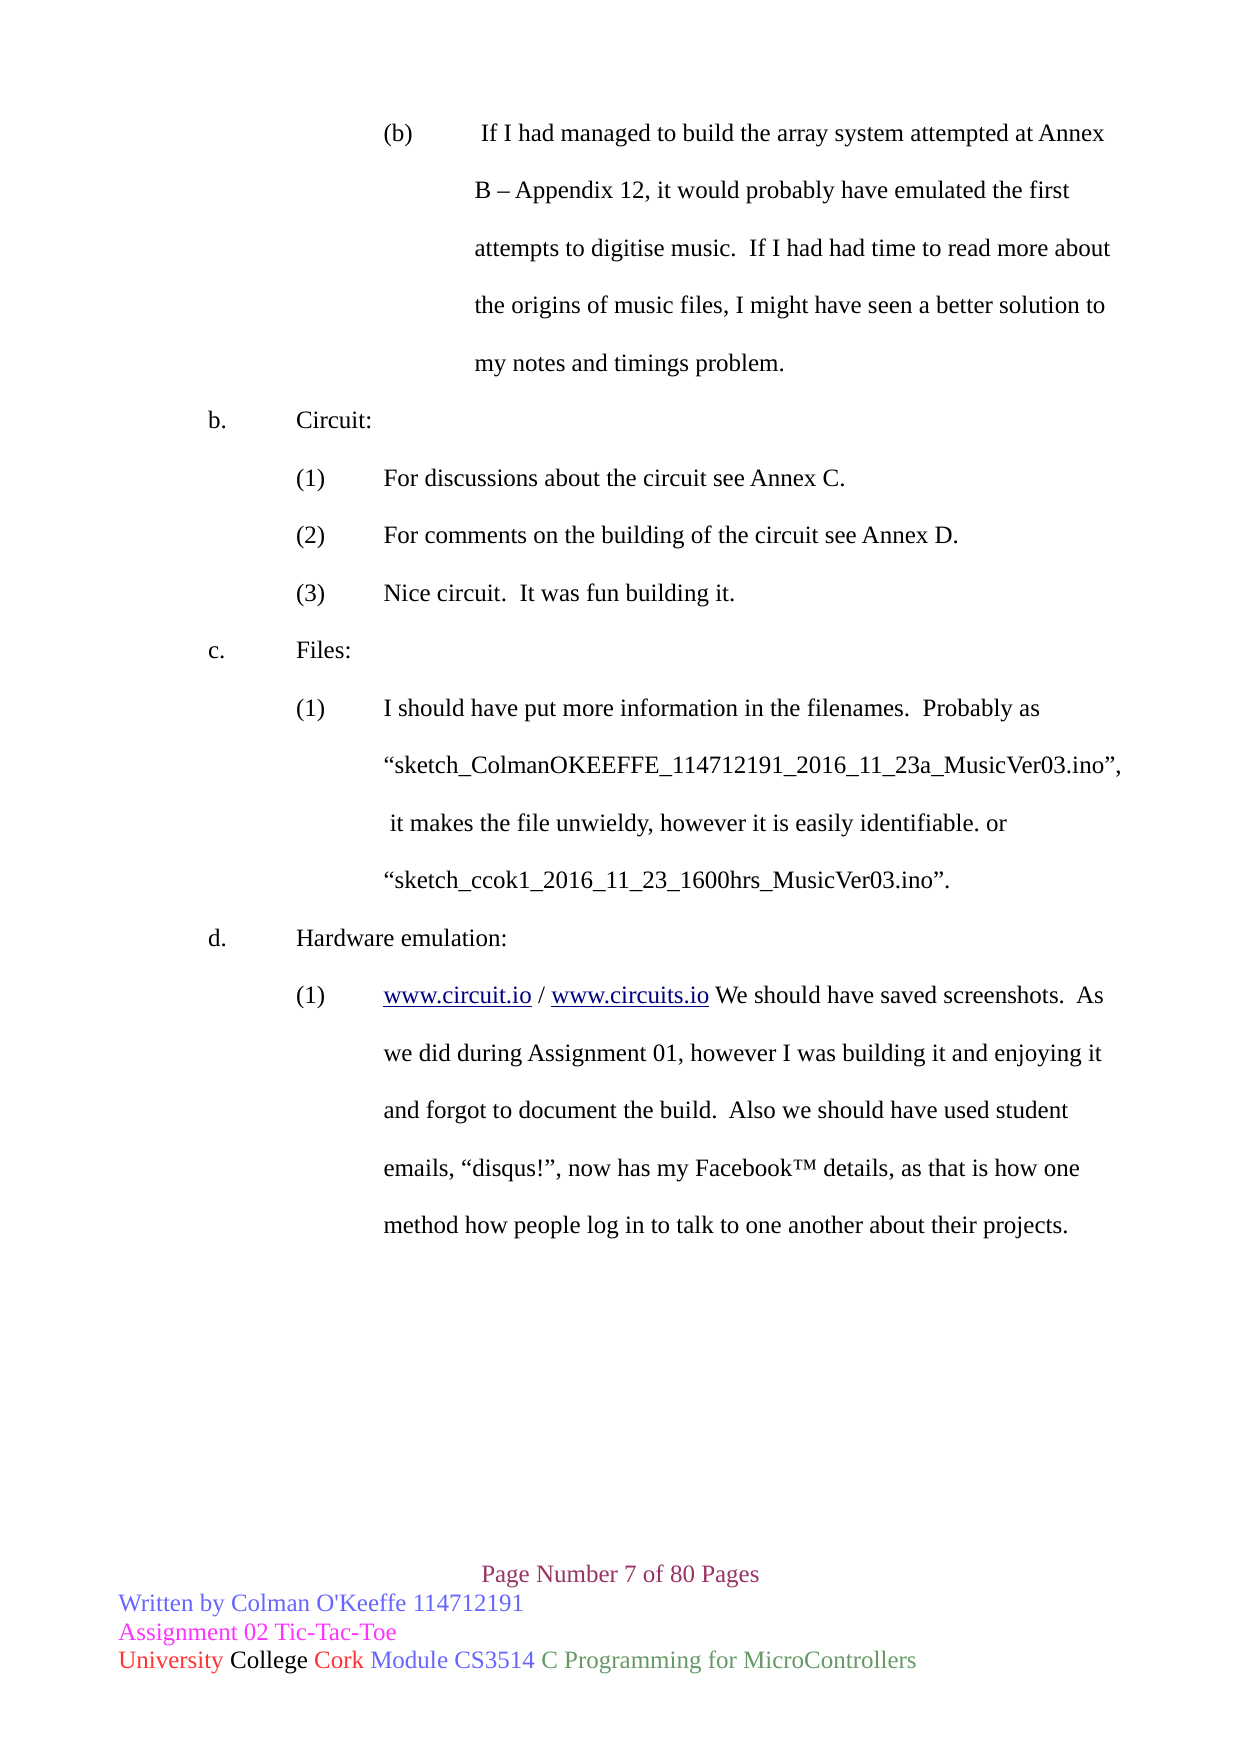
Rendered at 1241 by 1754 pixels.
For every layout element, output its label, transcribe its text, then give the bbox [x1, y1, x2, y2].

list it makes the file unwieldy, however it is easily identifiable. or “sketch_ccok1_2016_11_23_1600hrs_MusicVer03.ino”. [296, 808, 1122, 894]
list For comments on the building of the circuit see Annex D. [296, 521, 1122, 549]
list Nice circuit. It was fun building it. [296, 578, 1122, 607]
list If I had managed to build the array system attempted at Annex B – Appendix 12, it would probably have emulated the first attempts to digitise music. If I had had time to read more about the origins of music files, I might have seen a better solution to my notes and timings problem. [383, 118, 1122, 377]
list For discussions about the circuit see Annex C. [296, 463, 1122, 492]
list Circuit: [208, 406, 1122, 434]
list I should have put more information in the filenames. Probably as “sketch_ColmanOKEEFFE_114712191_2016_11_23a_MusicVer03.ino”, [296, 693, 1122, 779]
list Files: [208, 636, 1122, 664]
list Hardware emulation: [208, 923, 1122, 952]
list www.circuit.io / www.circuits.io We should have saved screenshots. As we did during Assignment 01, however I was building it and enjoying it and forgot to document the build. Also we should have used student emails, “disqus!”, now has my Facebook™ details, as that is how one method how people log in to talk to one another about their projects. [296, 981, 1122, 1239]
